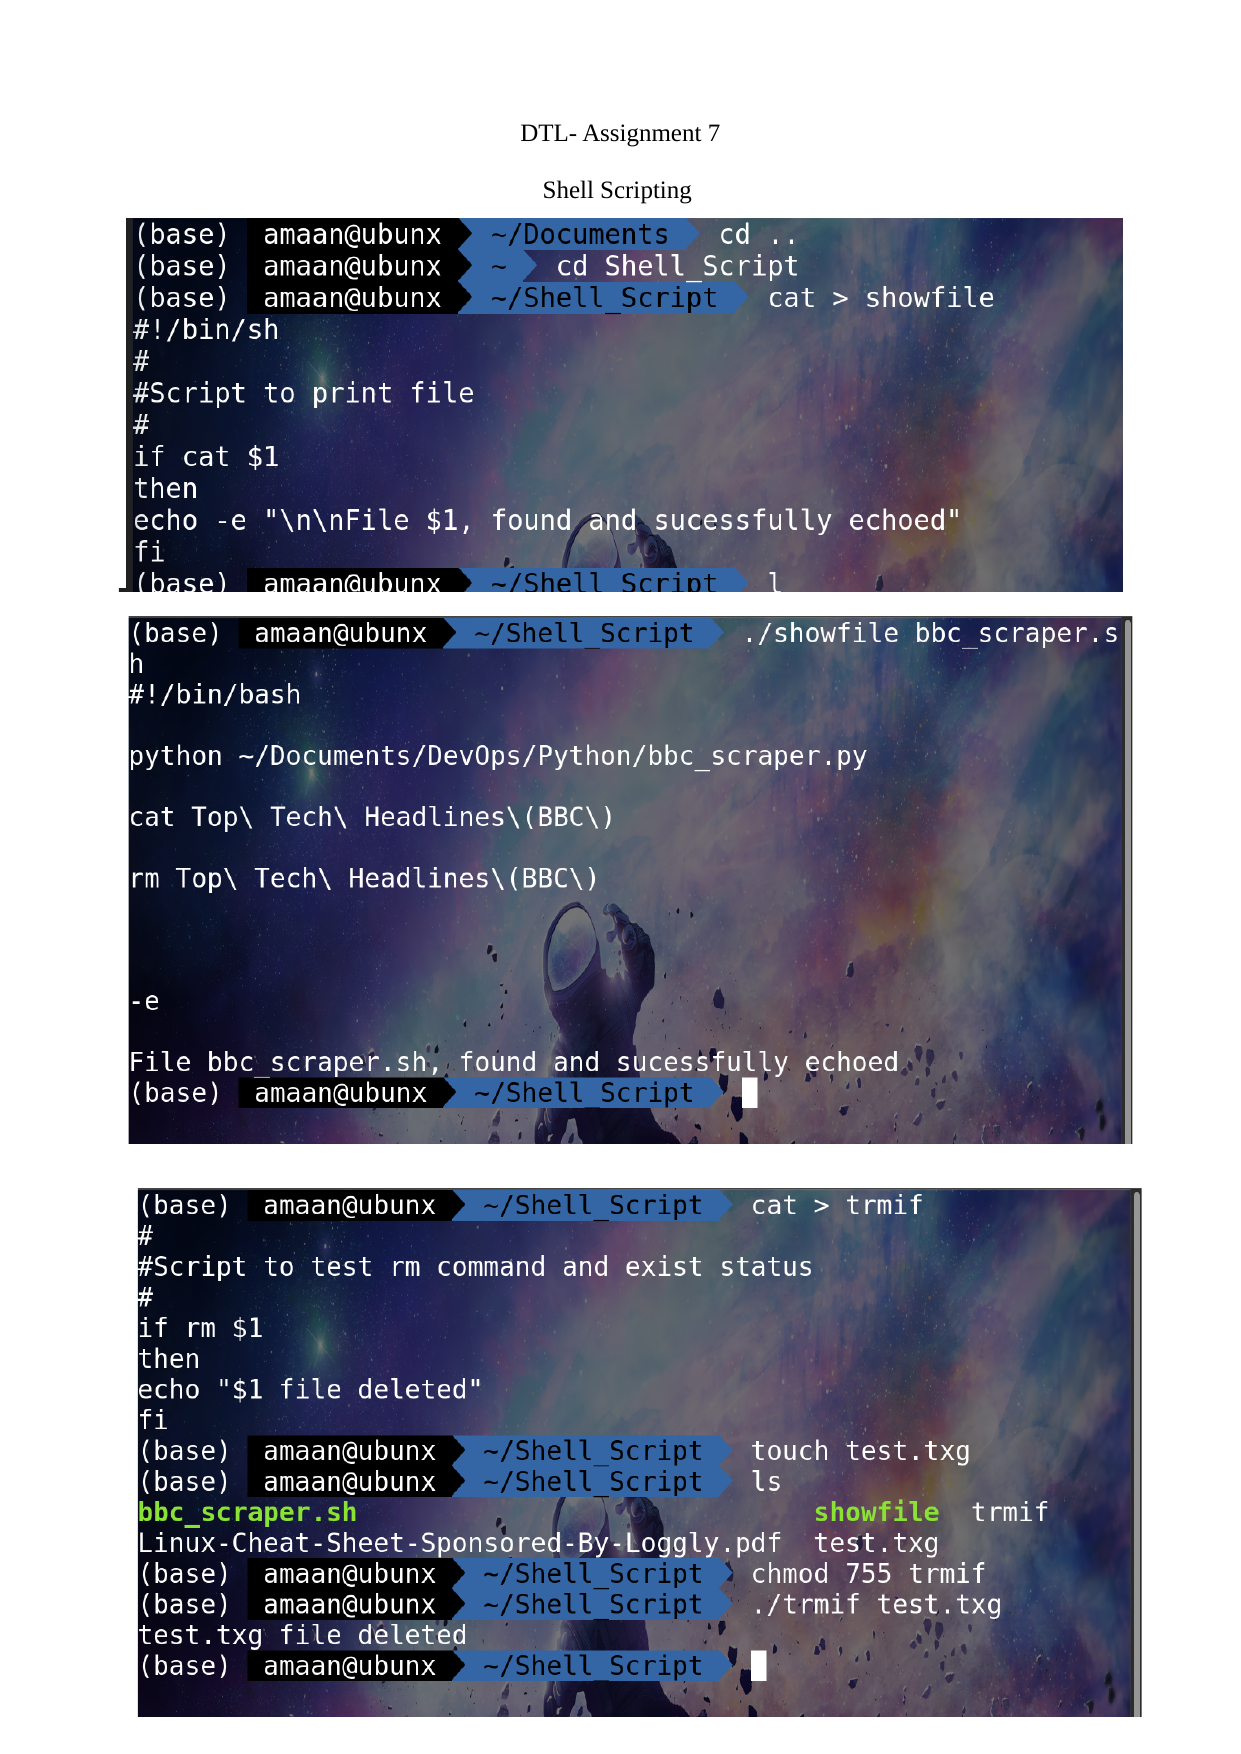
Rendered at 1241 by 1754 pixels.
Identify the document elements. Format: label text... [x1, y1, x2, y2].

text Shell Scripting [118, 176, 1122, 204]
text DTL- Assignment 7 [118, 118, 1122, 147]
picture [128, 616, 1133, 1144]
picture [118, 218, 1123, 592]
picture [137, 1188, 1142, 1717]
